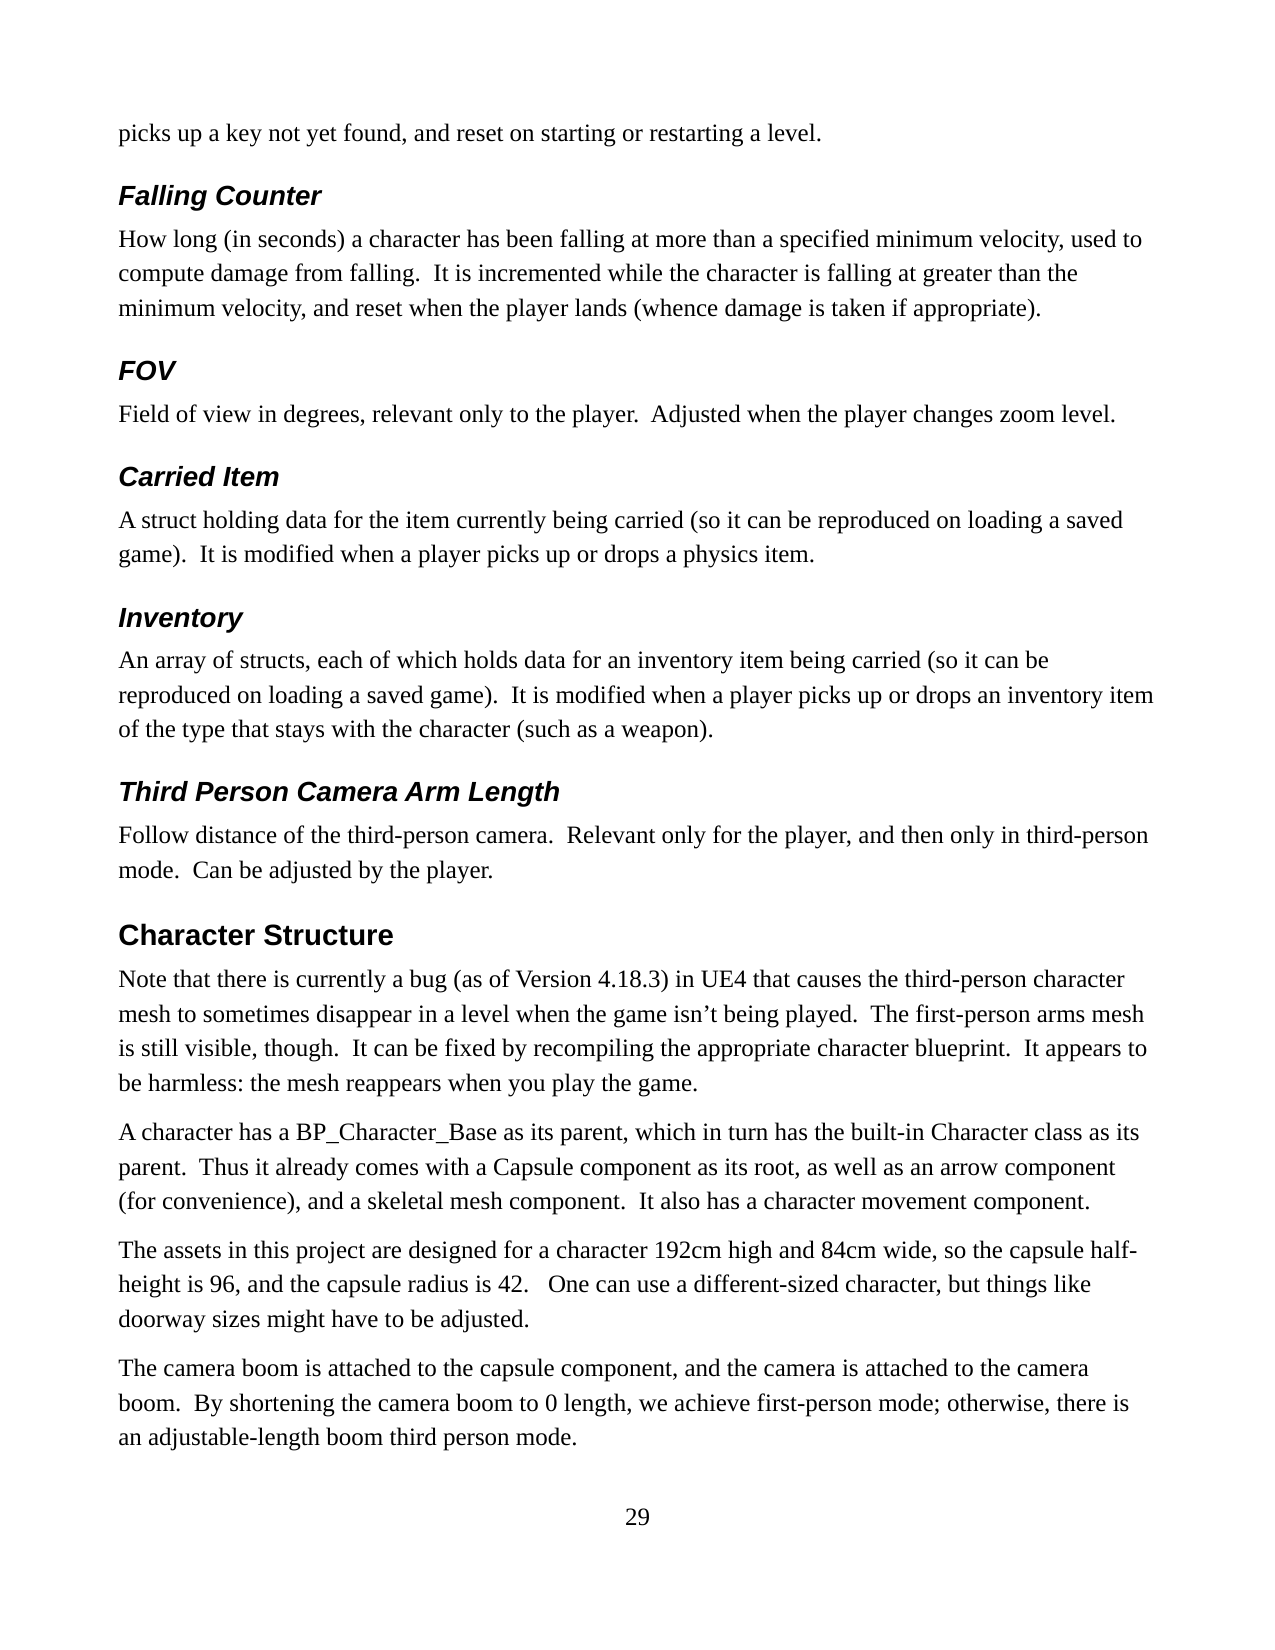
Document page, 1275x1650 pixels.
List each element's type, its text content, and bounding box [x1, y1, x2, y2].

text How long (in seconds) a character has been falling at more than a specified minimum velocity, used to compute damage from falling. It is incremented while the character is falling at greater than the minimum velocity, and reset when the player lands (whence damage is taken if appropriate). [118, 224, 1157, 322]
text A character has a BP_Character_Base as its parent, which in turn has the built-in Character class as its parent. Thus it already comes with a Capsule component as its root, as well as an arrow component (for convenience), and a skeletal mesh component. It also has a character movement component. [118, 1117, 1157, 1215]
text Field of view in degrees, relevant only to the player. Adjusted when the player changes zoom level. [118, 399, 1157, 428]
text Note that there is currently a bug (as of Version 4.18.3) in UE4 that causes the third-person character mesh to sometimes disappear in a level when the game isn’t being played. The first-person arms mesh is still visible, though. It can be fixed by recompiling the appropriate character blueprint. It appears to be harmless: the mesh reappears when you play the game. [118, 964, 1157, 1097]
text The camera boom is attached to the capsule component, and the camera is attached to the camera boom. By shortening the camera boom to 0 length, we achieve first-person mode; otherwise, there is an adjustable-length boom third person mode. [118, 1353, 1157, 1451]
subtitle Third Person Camera Arm Length [118, 776, 1157, 808]
text The assets in this project are designed for a character 192cm high and 84cm wide, so the capsule half-height is 96, and the capsule radius is 42. One can use a different-sized character, but things like doorway sizes might have to be adjusted. [118, 1235, 1157, 1333]
subtitle Carried Item [118, 461, 1157, 492]
text A struct holding data for the item currently being carried (so it can be reproduced on loading a saved game). It is modified when a player picks up or drops a physics item. [118, 505, 1157, 568]
subtitle FOV [118, 354, 1157, 386]
subtitle Character Structure [118, 918, 1157, 952]
text An array of structs, each of which holds data for an inventory item being carried (so it can be reproduced on loading a saved game). It is modified when a player picks up or drops an inventory item of the type that stays with the character (such as a weapon). [118, 645, 1157, 743]
subtitle Falling Counter [118, 180, 1157, 212]
text Follow distance of the third-person camera. Relevant only for the player, and then only in third-person mode. Can be adjusted by the player. [118, 820, 1157, 883]
text picks up a key not yet found, and reset on starting or restarting a level. [118, 118, 1157, 147]
subtitle Inventory [118, 601, 1157, 633]
